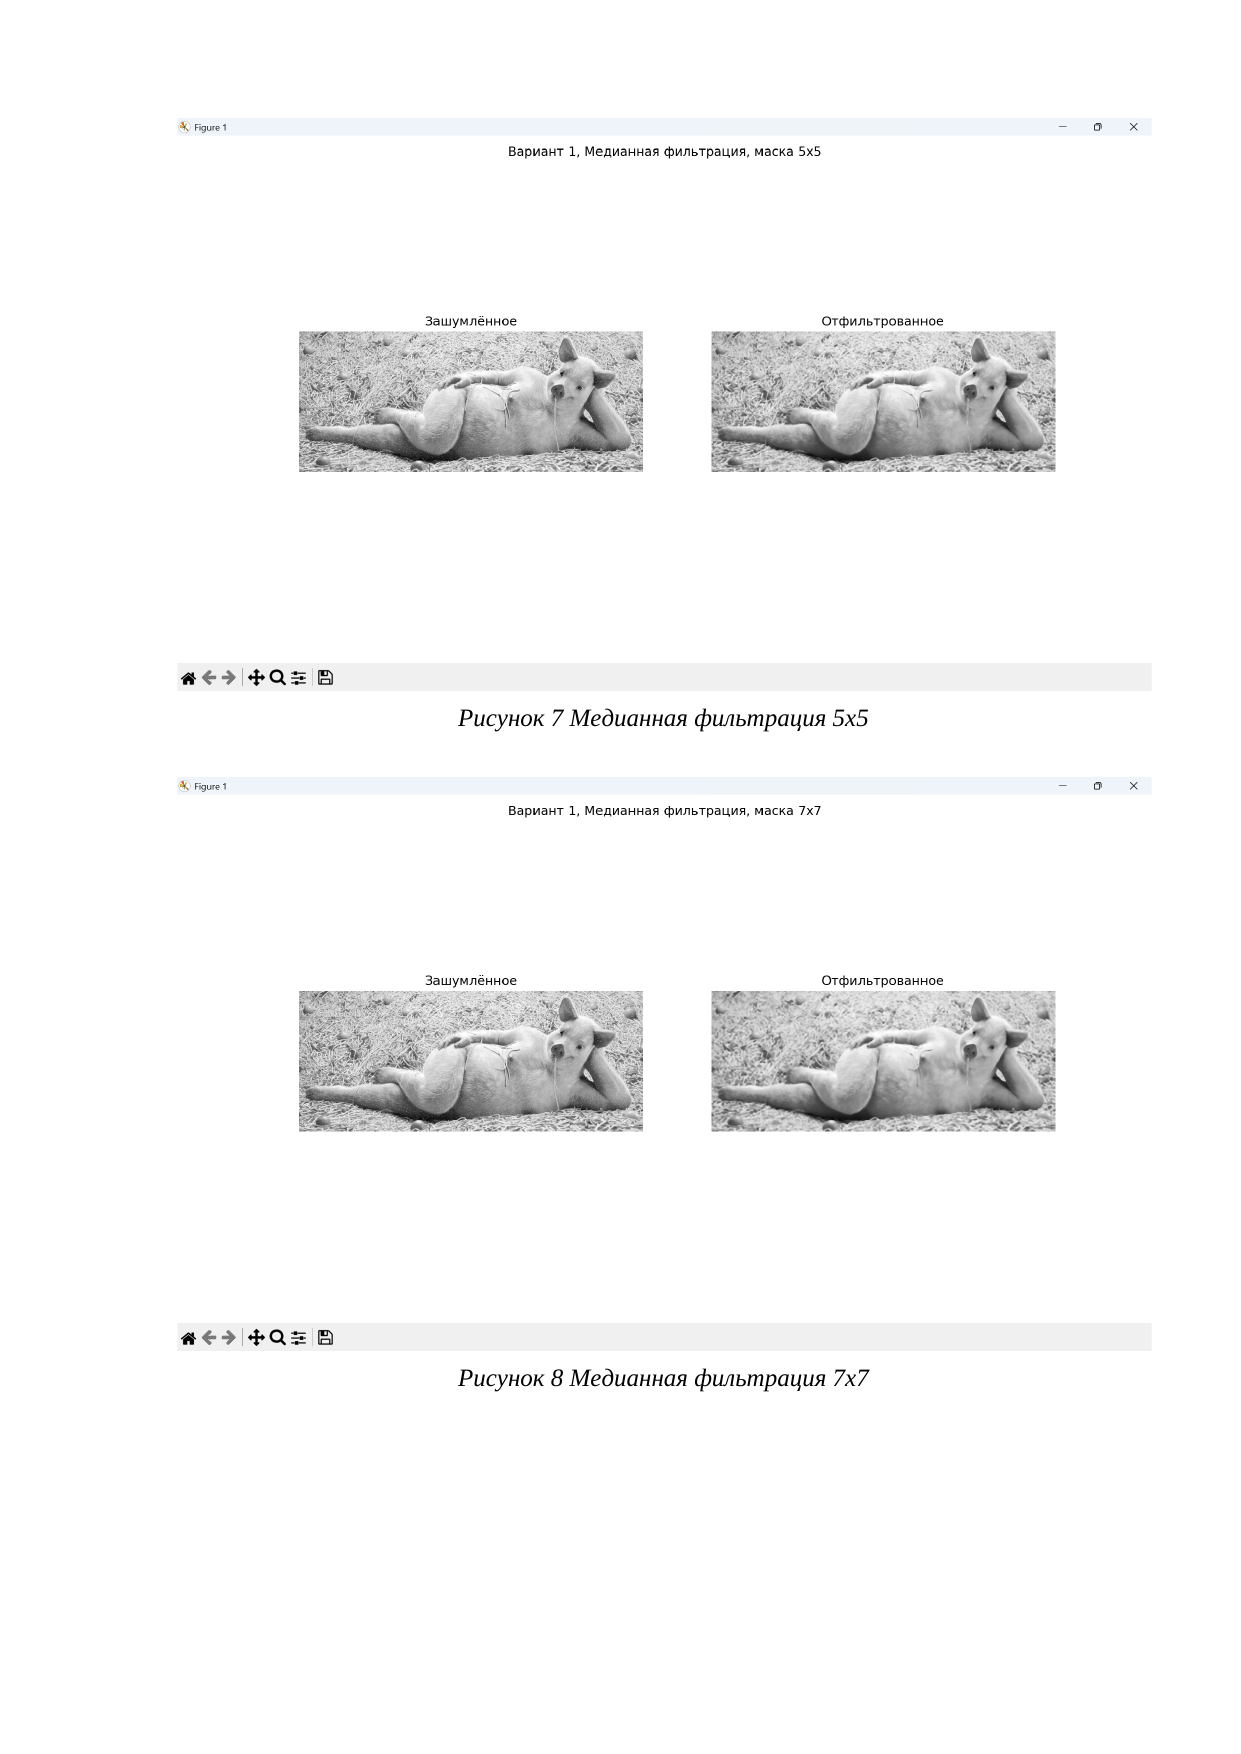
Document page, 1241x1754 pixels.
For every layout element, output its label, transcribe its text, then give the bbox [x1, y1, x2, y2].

text Рисунок 7 Медианная фильтрация 5х5 [177, 703, 1152, 732]
text Рисунок 8 Медианная фильтрация 7х7 [177, 1363, 1152, 1392]
